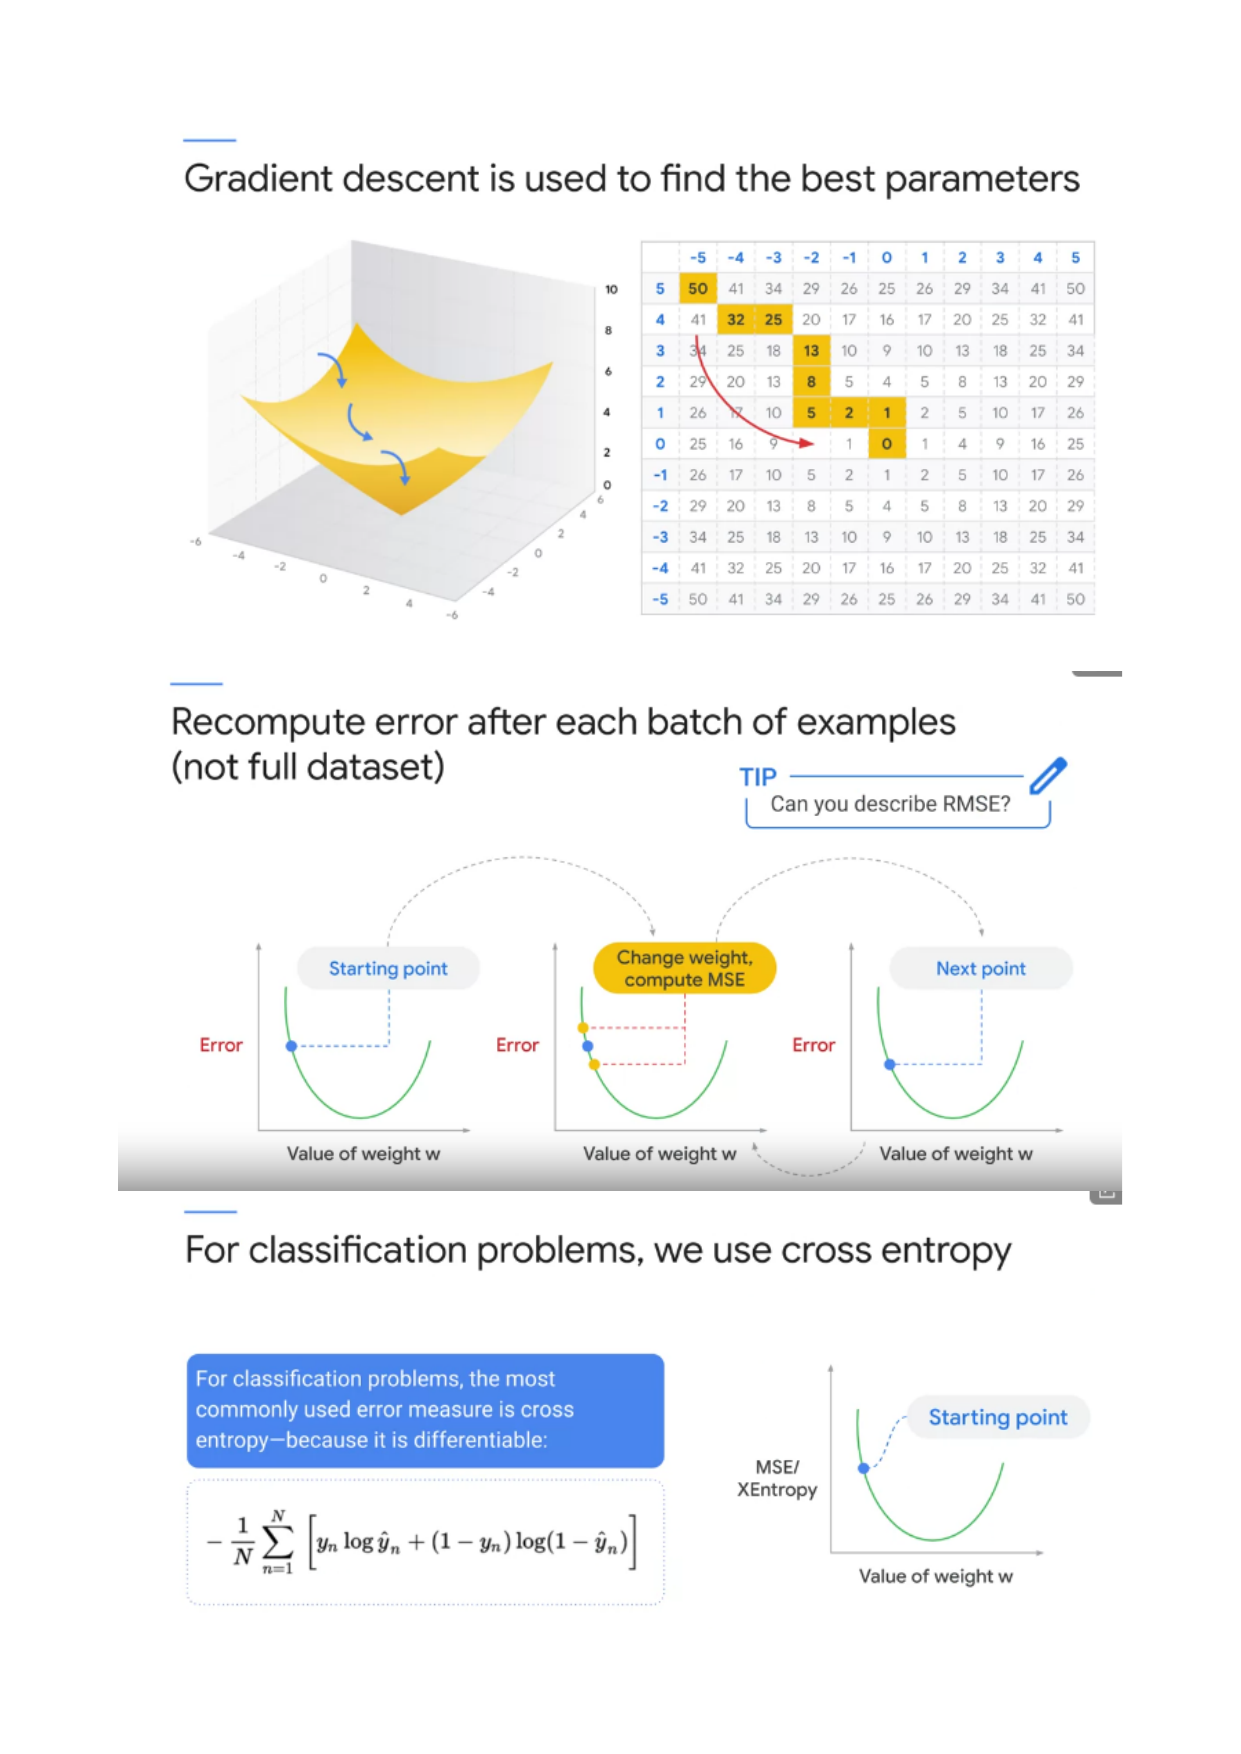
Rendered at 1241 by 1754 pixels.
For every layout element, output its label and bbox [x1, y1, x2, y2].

picture [118, 671, 1123, 1629]
picture [118, 118, 1123, 643]
